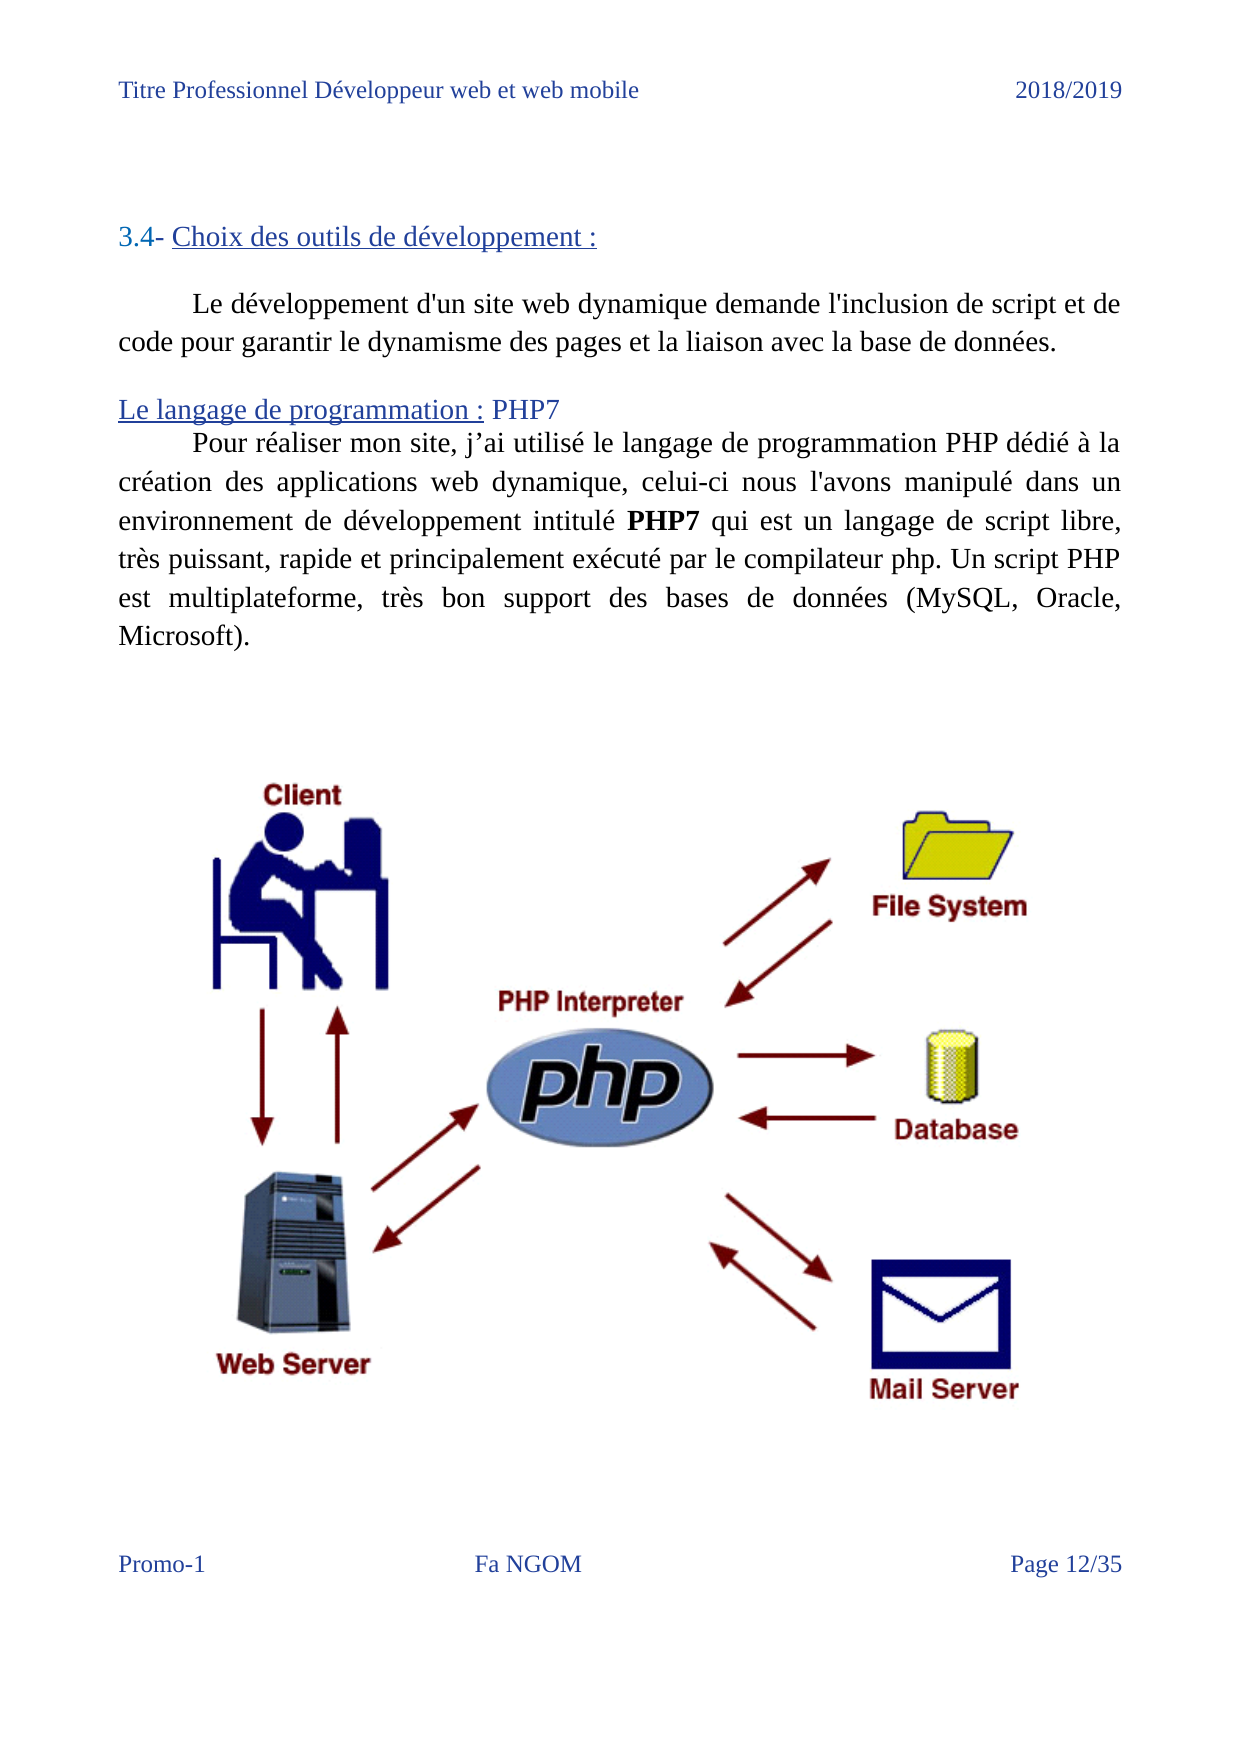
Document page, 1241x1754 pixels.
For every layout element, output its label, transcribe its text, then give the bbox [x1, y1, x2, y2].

picture [182, 772, 1058, 1435]
text 3.4- Choix des outils de développement : [118, 219, 1122, 252]
subtitle Le langage de programmation : PHP7 [118, 392, 1122, 426]
text Pour réaliser mon site, j’ai utilisé le langage de programmation PHP dédié à la création des applications web dynamique, celui-ci nous l'avons manipulé dans un environnement de développement intitulé PHP7 qui est un langage de script libre, très puissant, rapide et principalement exécuté par le compilateur php. Un script PHP est multiplateforme, très bon support des bases de données (MySQL, Oracle, Microsoft). [118, 426, 1122, 652]
text Le développement d'un site web dynamique demande l'inclusion de script et de code pour garantir le dynamisme des pages et la liaison avec la base de données. [118, 286, 1122, 358]
